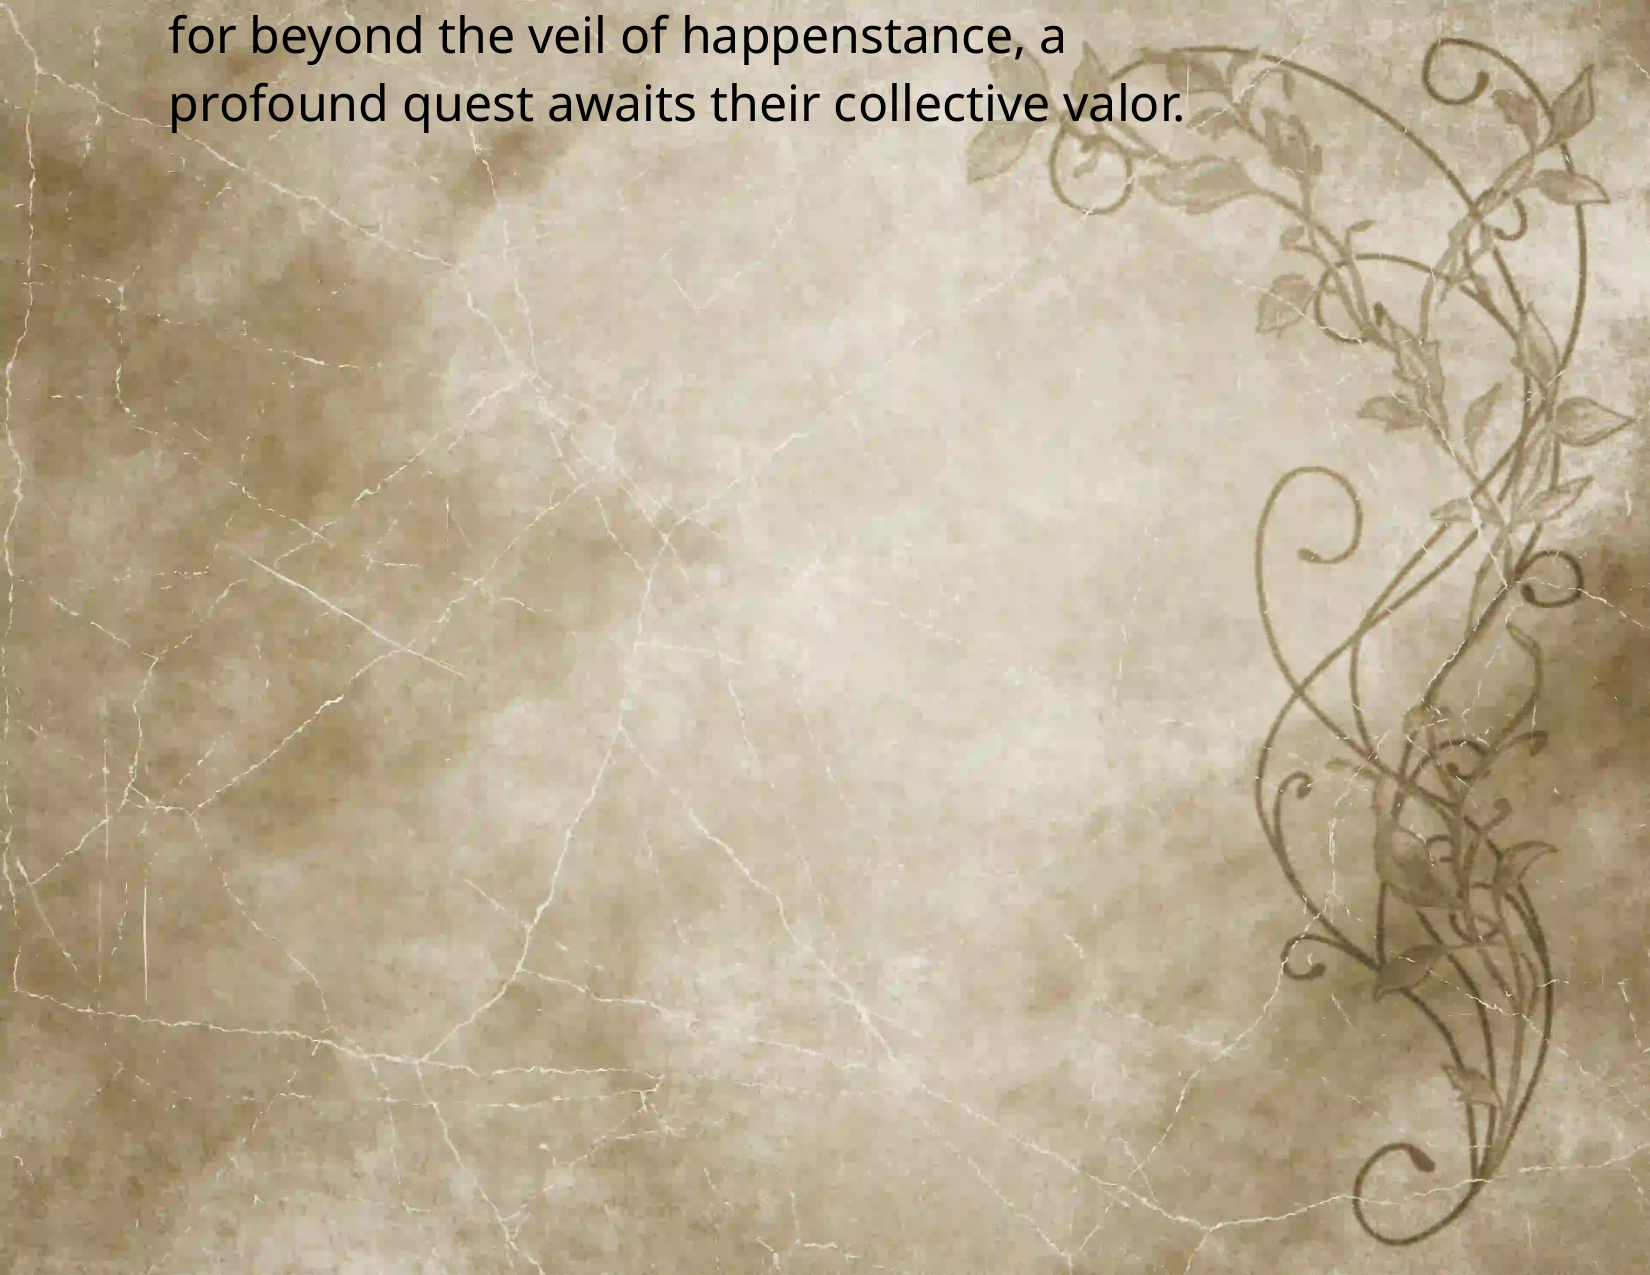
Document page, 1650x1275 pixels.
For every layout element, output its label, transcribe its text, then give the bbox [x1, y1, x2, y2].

text for beyond the veil of happenstance, a profound quest awaits their collective valor. [169, 0, 1256, 136]
picture [0, 0, 1650, 1275]
